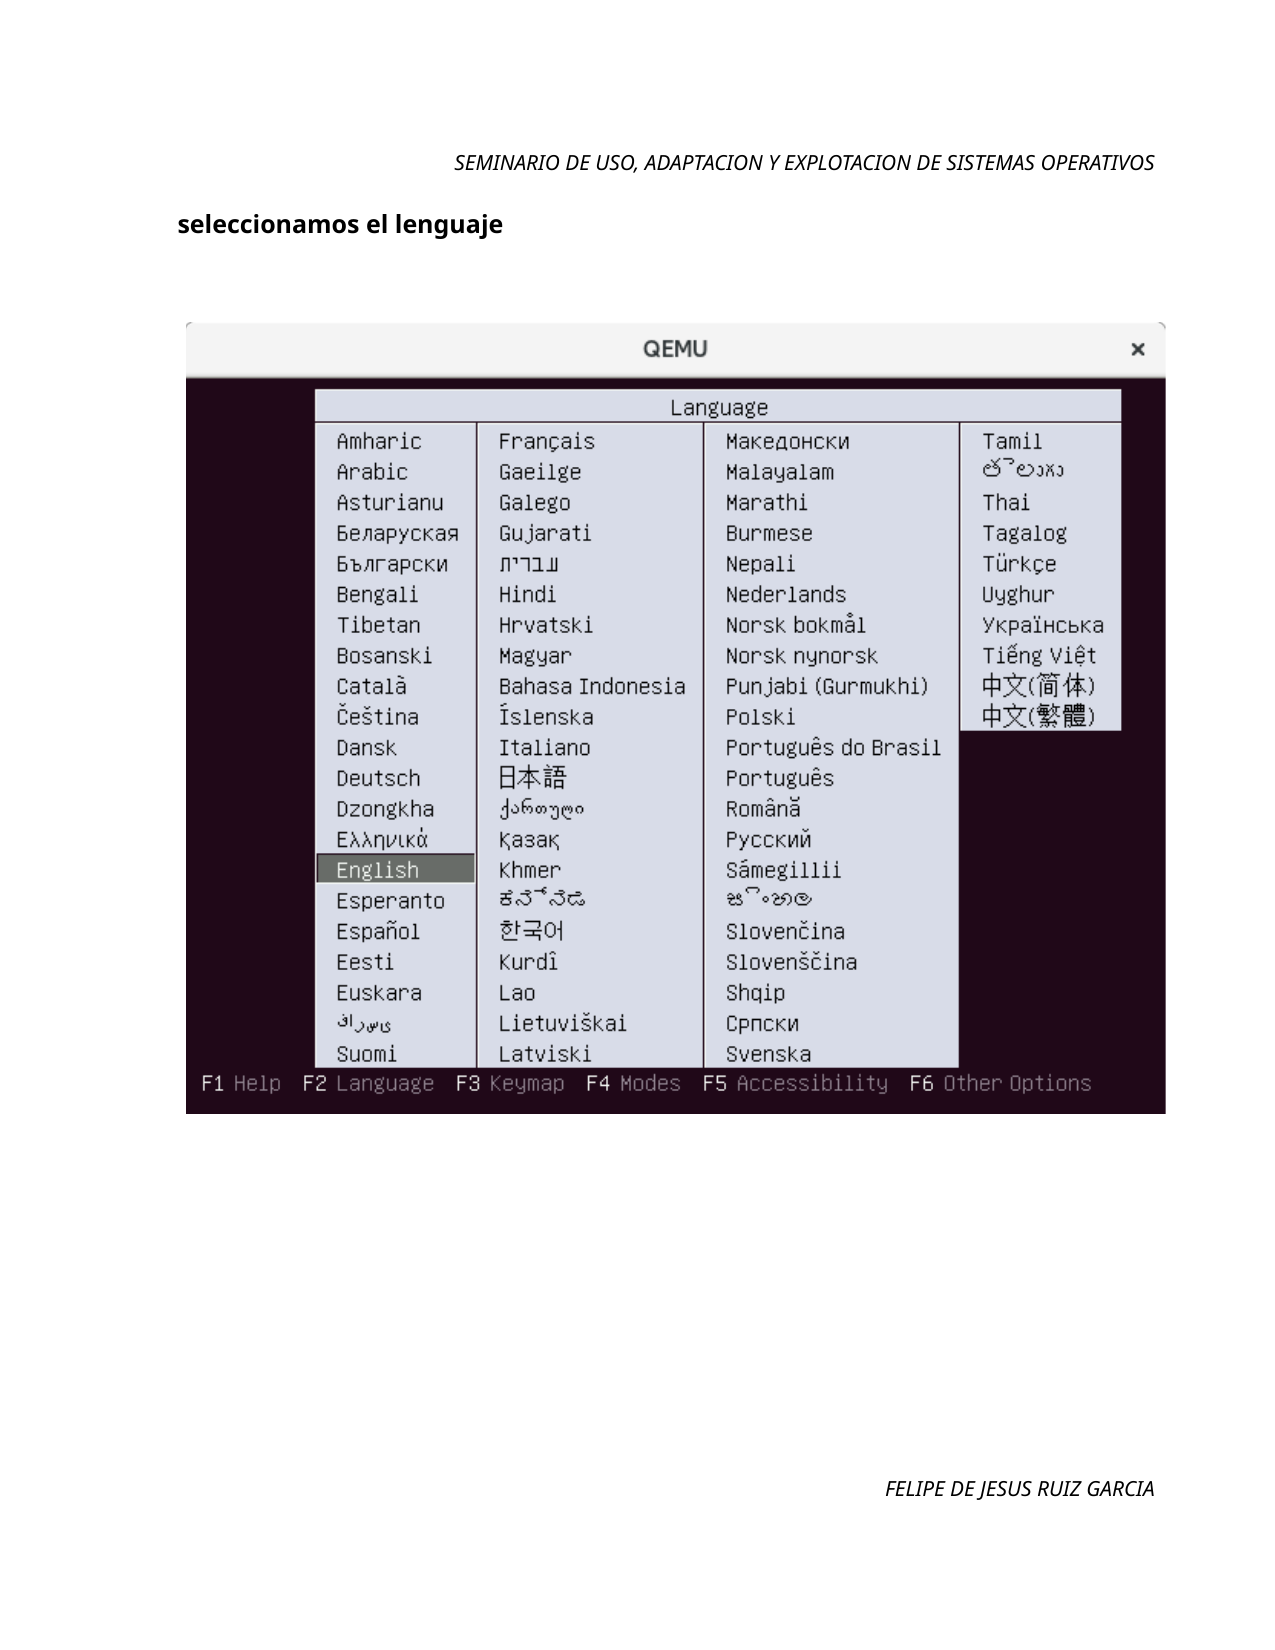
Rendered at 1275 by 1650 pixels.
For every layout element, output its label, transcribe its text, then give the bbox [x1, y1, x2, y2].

picture [186, 322, 1166, 1114]
text seleccionamos el lenguaje [177, 207, 1157, 241]
